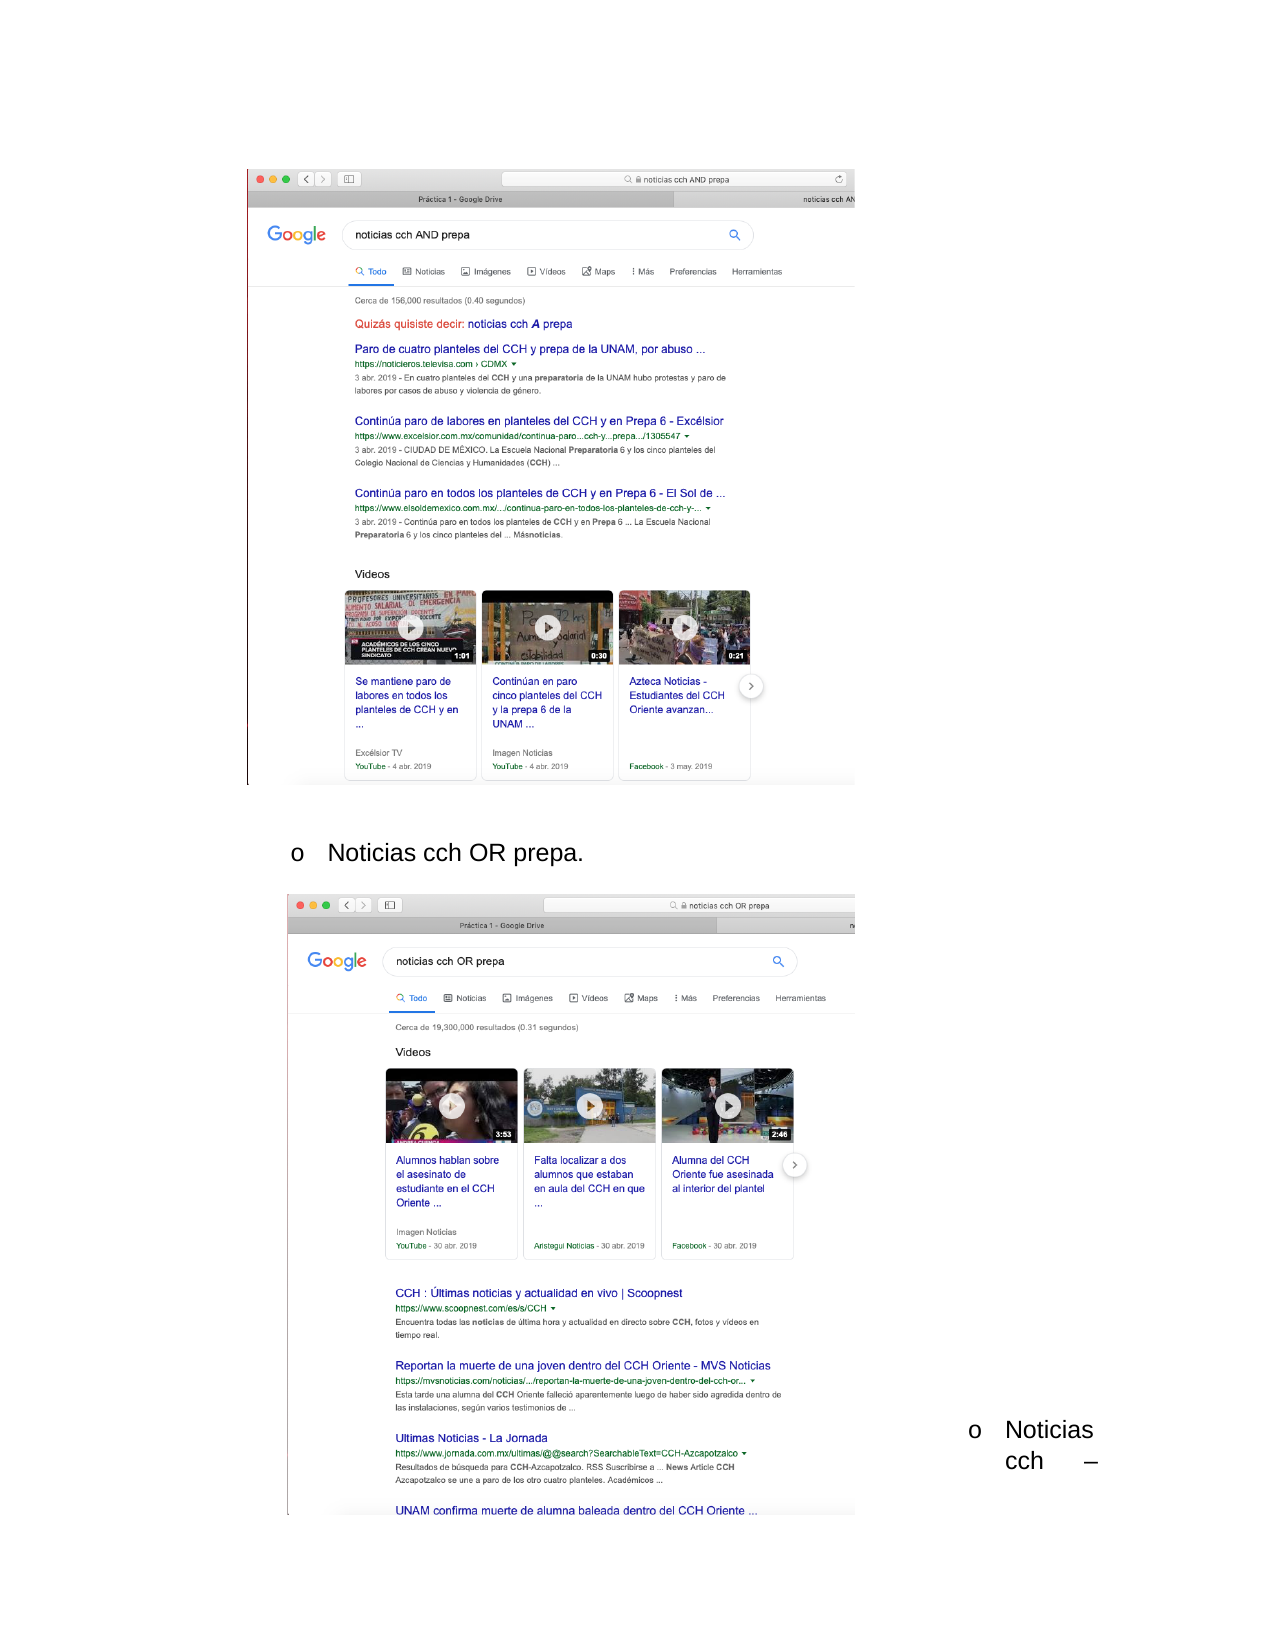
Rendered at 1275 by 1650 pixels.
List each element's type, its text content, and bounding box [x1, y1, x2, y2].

list Noticias cch – [855, 1415, 1098, 1474]
list Noticias cch OR prepa. [290, 838, 1098, 868]
